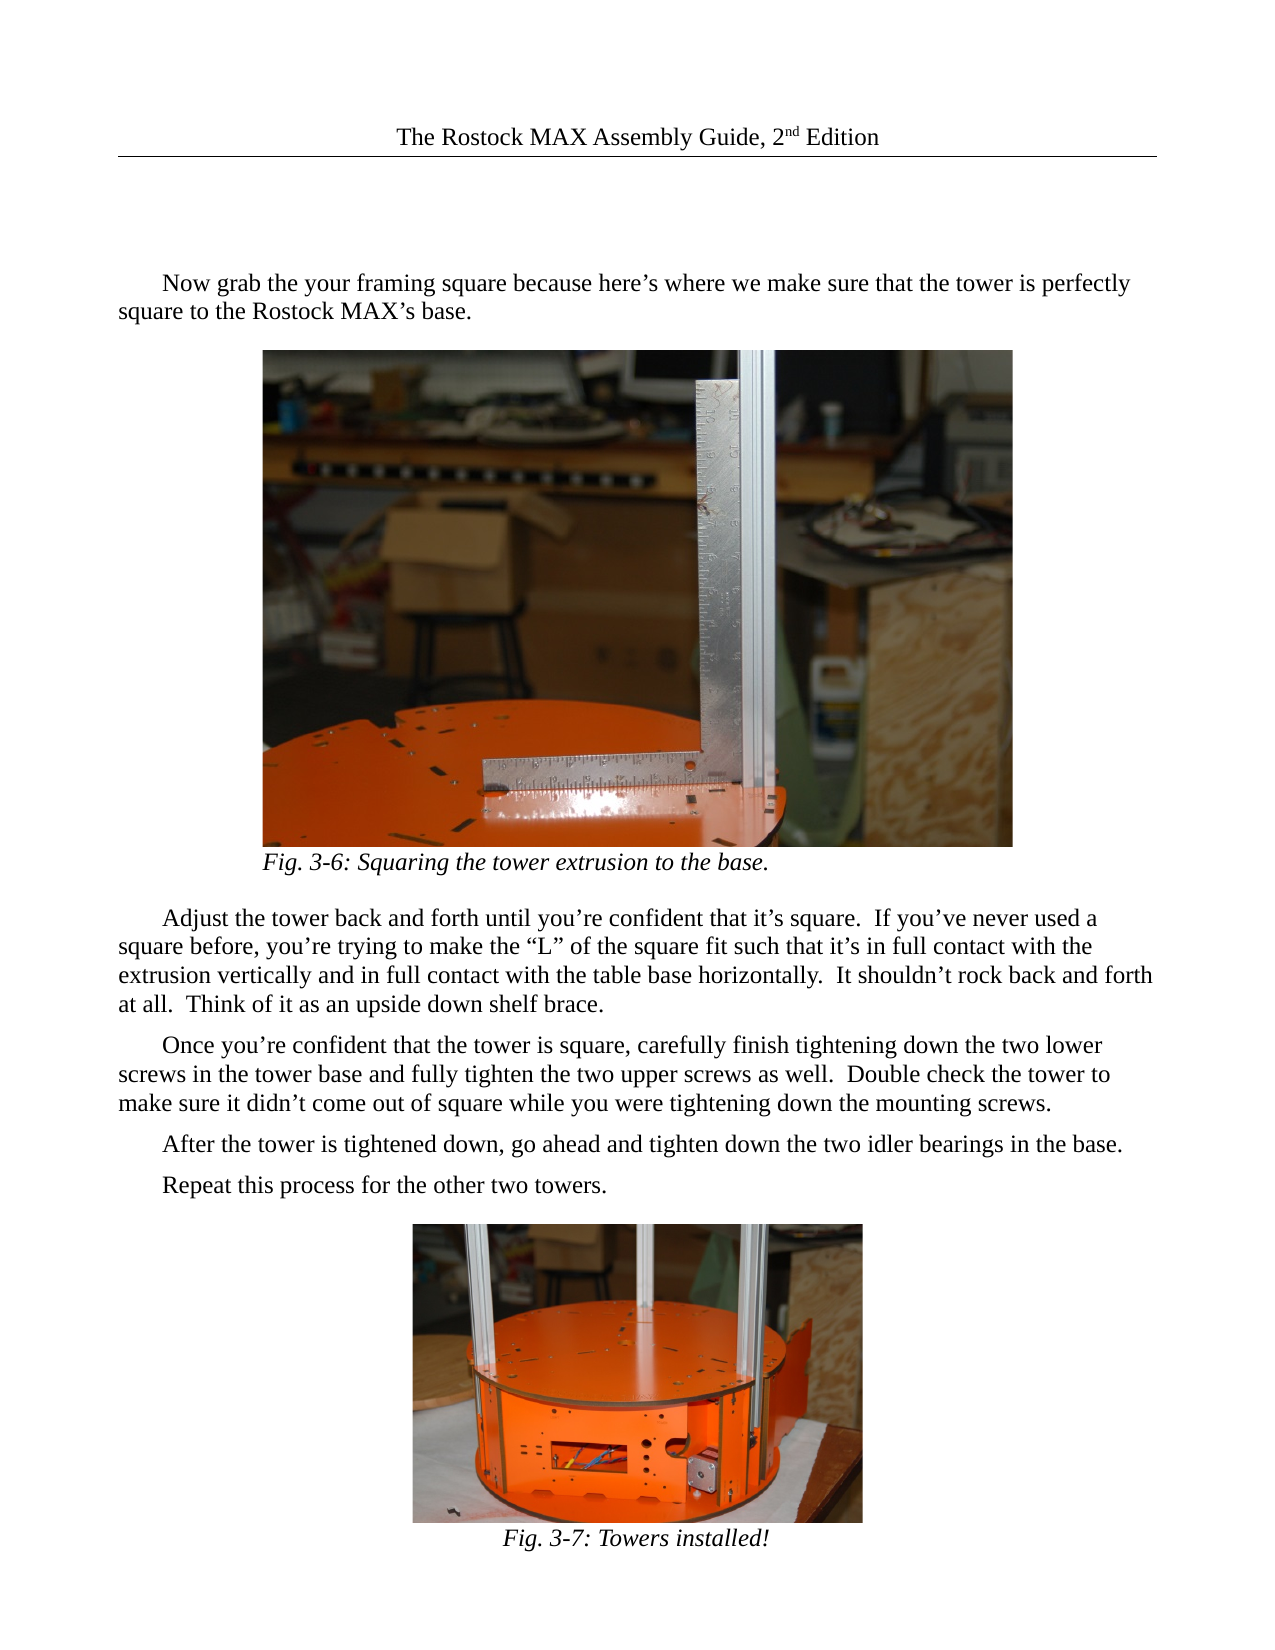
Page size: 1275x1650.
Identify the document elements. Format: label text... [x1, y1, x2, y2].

text Once you’re confident that the tower is square, carefully finish tightening down the two lower screws in the tower base and fully tighten the two upper screws as well. Double check the tower to make sure it didn’t come out of square while you were tightening down the mounting screws. [118, 1030, 1157, 1116]
text Now grab the your framing square because here’s where we make sure that the tower is perfectly square to the Rostock MAX’s base. [118, 268, 1157, 325]
picture [412, 1224, 863, 1523]
picture [262, 350, 1013, 847]
text Fig. 3-6: Squaring the tower extrusion to the base. [262, 847, 1012, 876]
text After the tower is tightened down, go ahead and tighten down the two idler bearings in the base. [118, 1129, 1157, 1158]
text Fig. 3-7: Towers installed! [412, 1523, 862, 1551]
text Repeat this process for the other two towers. [118, 1170, 1157, 1199]
text Adjust the tower back and forth until you’re confident that it’s square. If you’ve never used a square before, you’re trying to make the “L” of the square fit such that it’s in full contact with the extrusion vertically and in full contact with the table base horizontally. It shouldn’t rock back and forth at all. Think of it as an upside down shelf brace. [118, 874, 1157, 1018]
